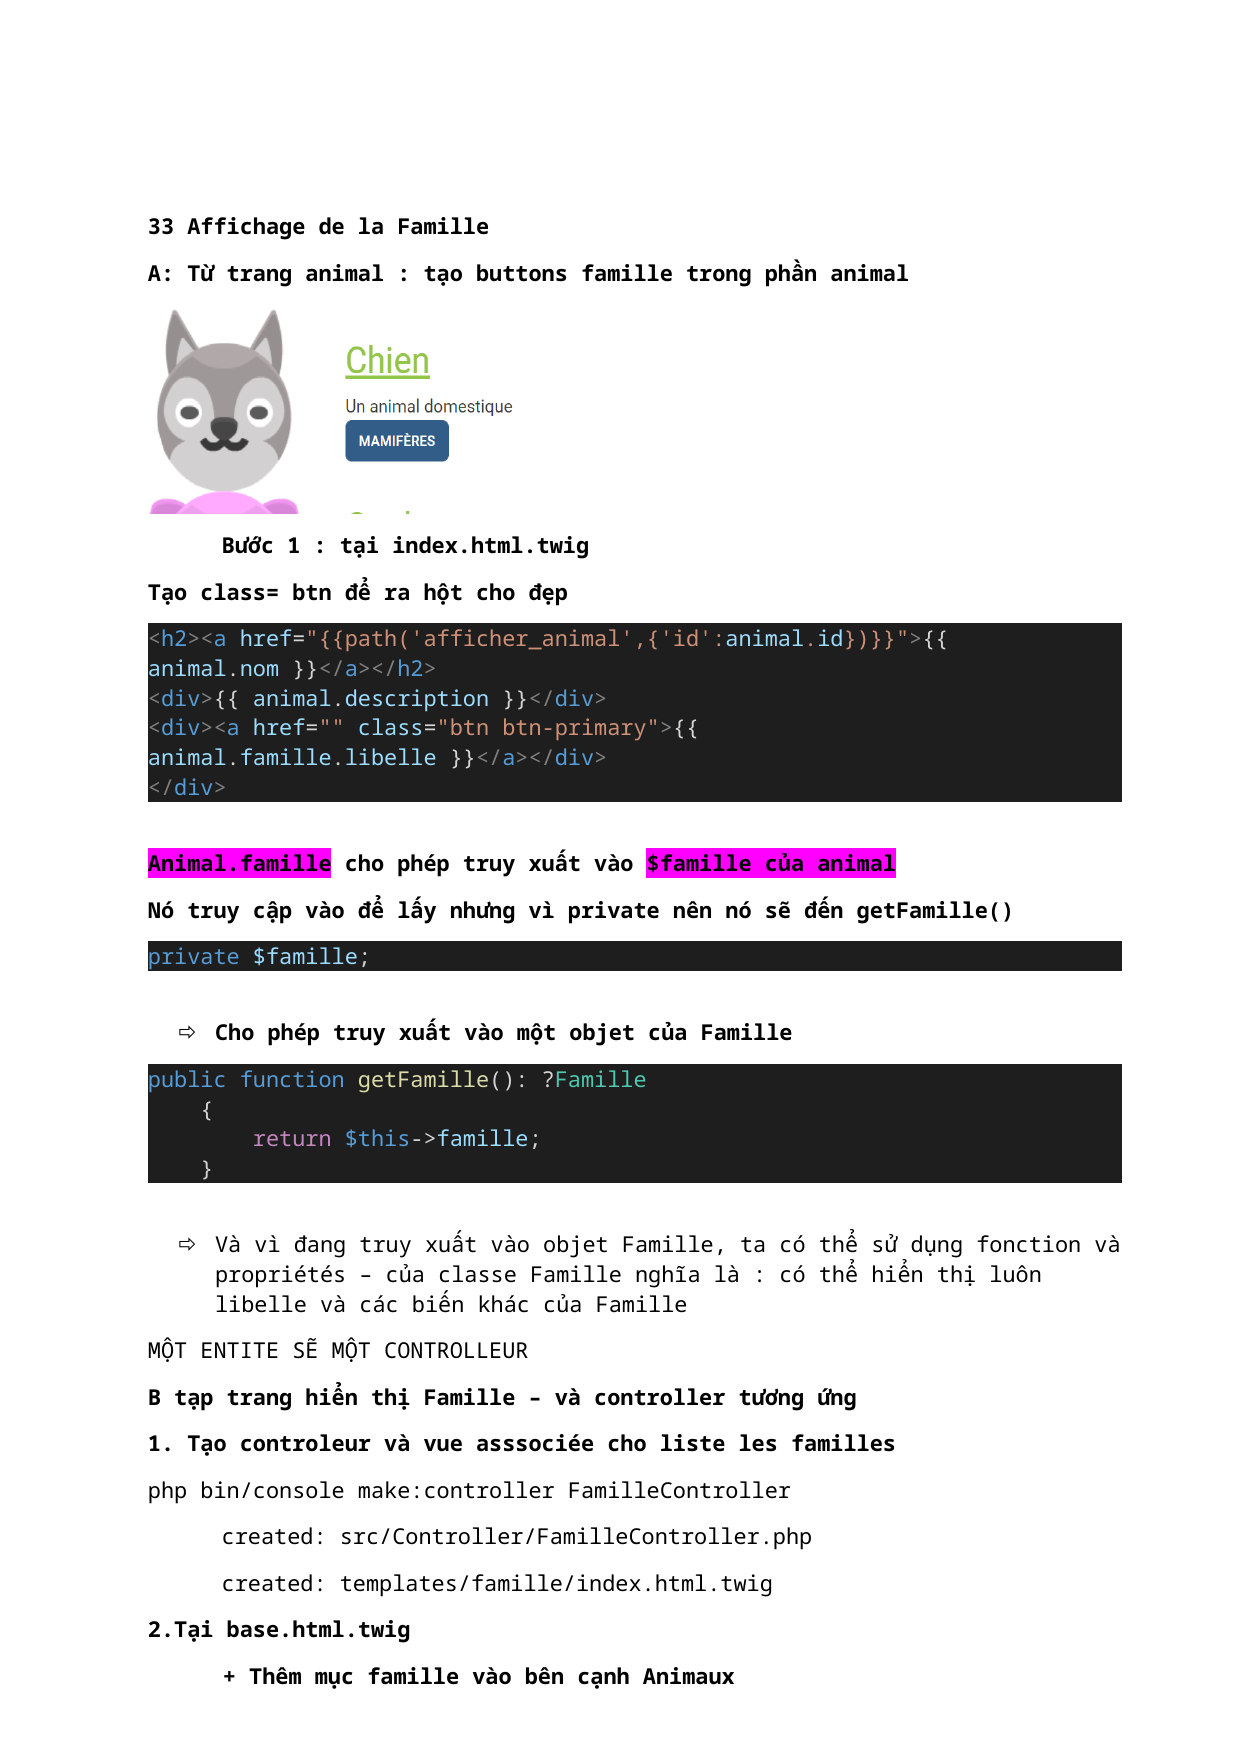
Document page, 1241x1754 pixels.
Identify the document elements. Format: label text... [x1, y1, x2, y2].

text return $this->famille; [148, 1123, 1122, 1153]
text A: Từ trang animal : tạo buttons famille trong phần animal [148, 257, 1122, 287]
text Bước 1 : tại index.html.twig [148, 530, 1122, 560]
text <h2><a href="{{path('afficher_animal',{'id':animal.id})}}">{{ animal.nom }}</a></h2> [148, 623, 1122, 682]
text Nó truy cập vào để lấy nhưng vì private nên nó sẽ đến getFamille() [148, 894, 1122, 924]
text Animal.famille cho phép truy xuất vào $famille của animal [148, 848, 1122, 878]
text Tạo class= btn để ra hột cho đẹp [148, 576, 1122, 606]
text private $famille; [148, 941, 1122, 971]
text } [148, 1153, 1122, 1183]
text 1. Tạo controleur và vue asssociée cho liste les familles [148, 1428, 1122, 1458]
text 2.Tại base.html.twig [148, 1614, 1122, 1644]
text created: templates/famille/index.html.twig [148, 1568, 1122, 1597]
text php bin/console make:controller FamilleController [148, 1475, 1122, 1504]
text public function getFamille(): ?Famille [148, 1064, 1122, 1093]
text B tạp trang hiển thị Famille – và controller tương ứng [148, 1382, 1122, 1412]
list + Thêm mục famille vào bên cạnh Animaux [223, 1661, 1122, 1690]
text <div><a href="" class="btn btn-primary">{{ animal.famille.libelle }}</a></div> [148, 712, 1122, 772]
text <div>{{ animal.description }}</div> [148, 682, 1122, 712]
list Và vì đang truy xuất vào objet Famille, ta có thể sử dụng fonction và propriétés – của classe Famille nghĩa là : có thể hiển thị luôn libelle và các biến khác của Famille [177, 1229, 1122, 1319]
list Cho phép truy xuất vào một objet của Famille [177, 1017, 1122, 1047]
text { [148, 1093, 1122, 1123]
text </div> [148, 772, 1122, 802]
text 33 Affichage de la Famille [148, 211, 1122, 241]
text MỘT ENTITE SẼ MỘT CONTROLLEUR [148, 1335, 1122, 1365]
text created: src/Controller/FamilleController.php [148, 1521, 1122, 1551]
